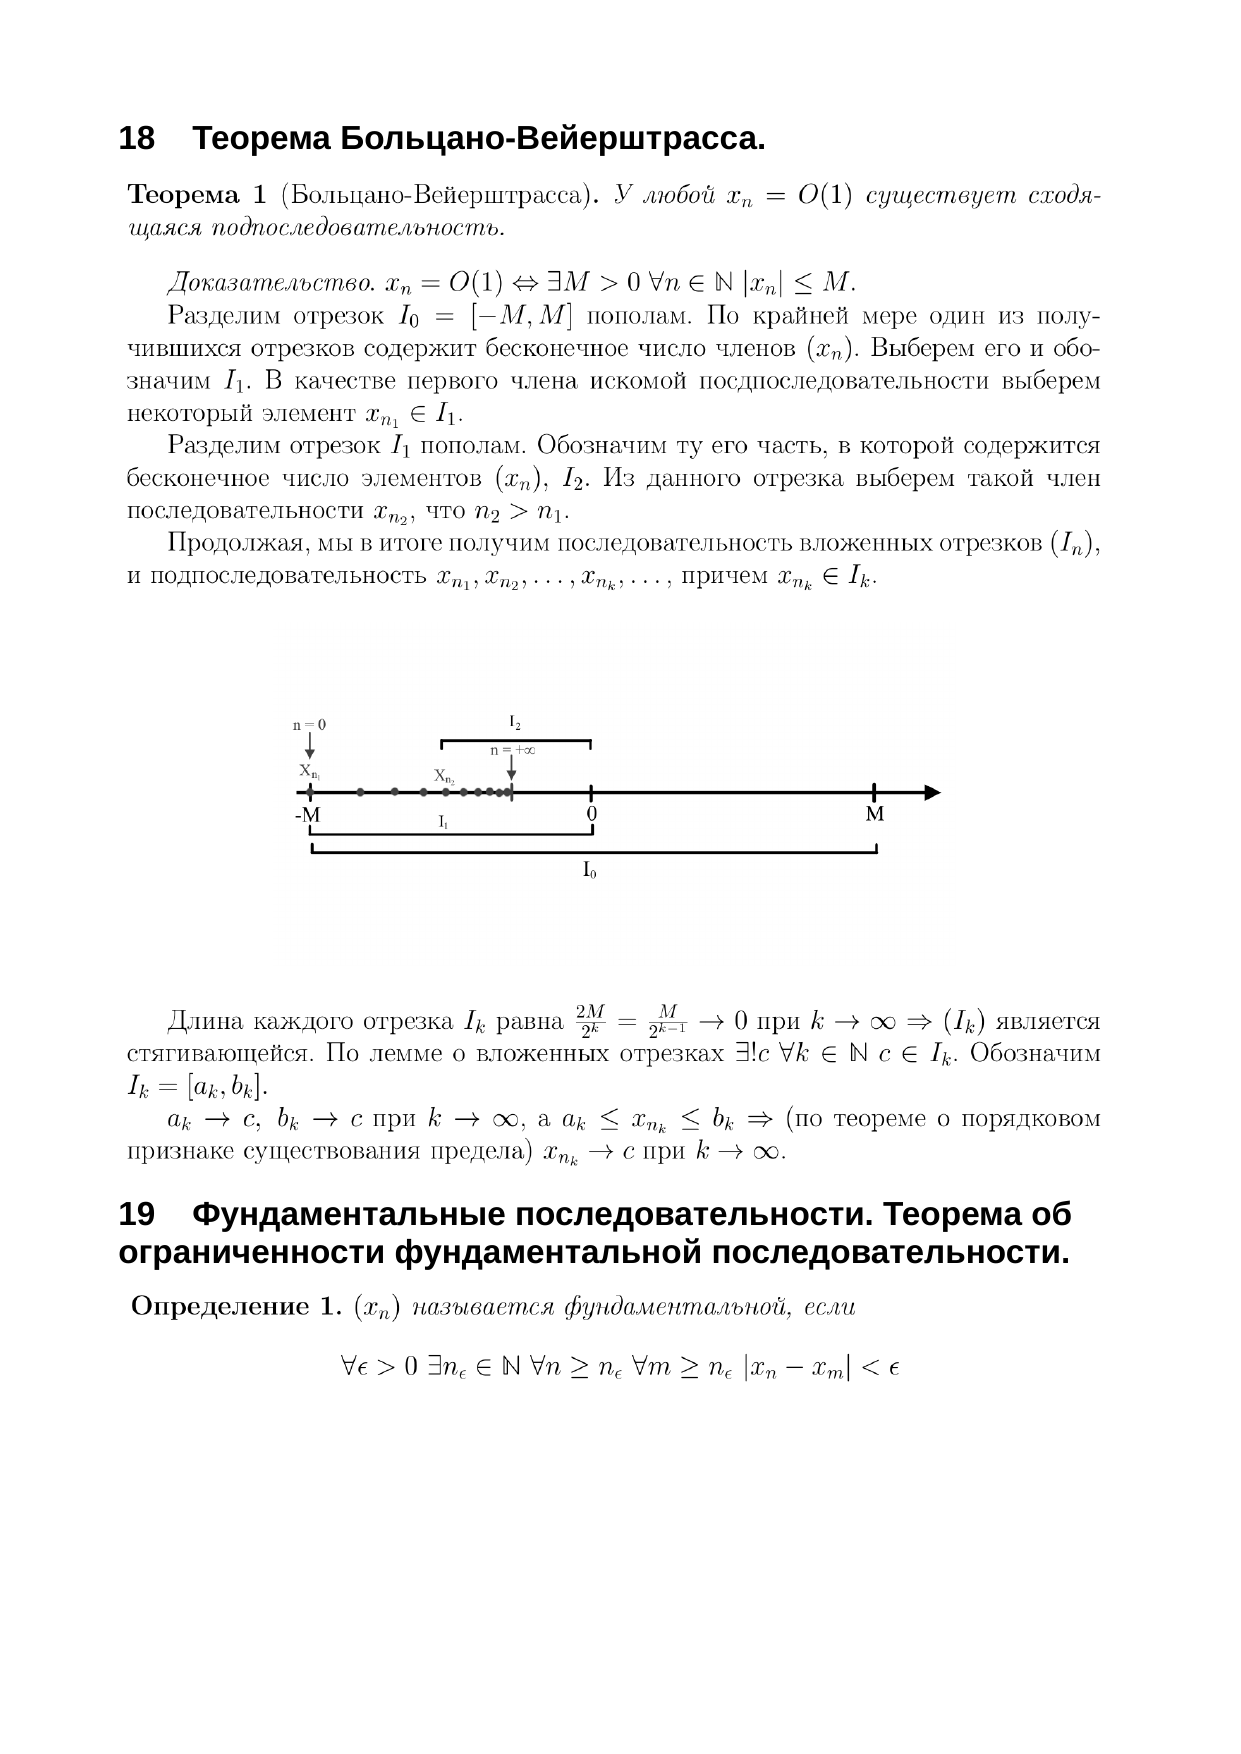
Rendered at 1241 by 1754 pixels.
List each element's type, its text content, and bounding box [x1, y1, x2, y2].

picture [118, 1283, 1123, 1406]
subtitle Фундаментальные последовательности. Теорема об ограниченности фундаментальной последовательности. [118, 1194, 1122, 1271]
picture [118, 169, 1123, 1173]
subtitle Теорема Больцано-Вейерштрасса. [118, 118, 1122, 157]
